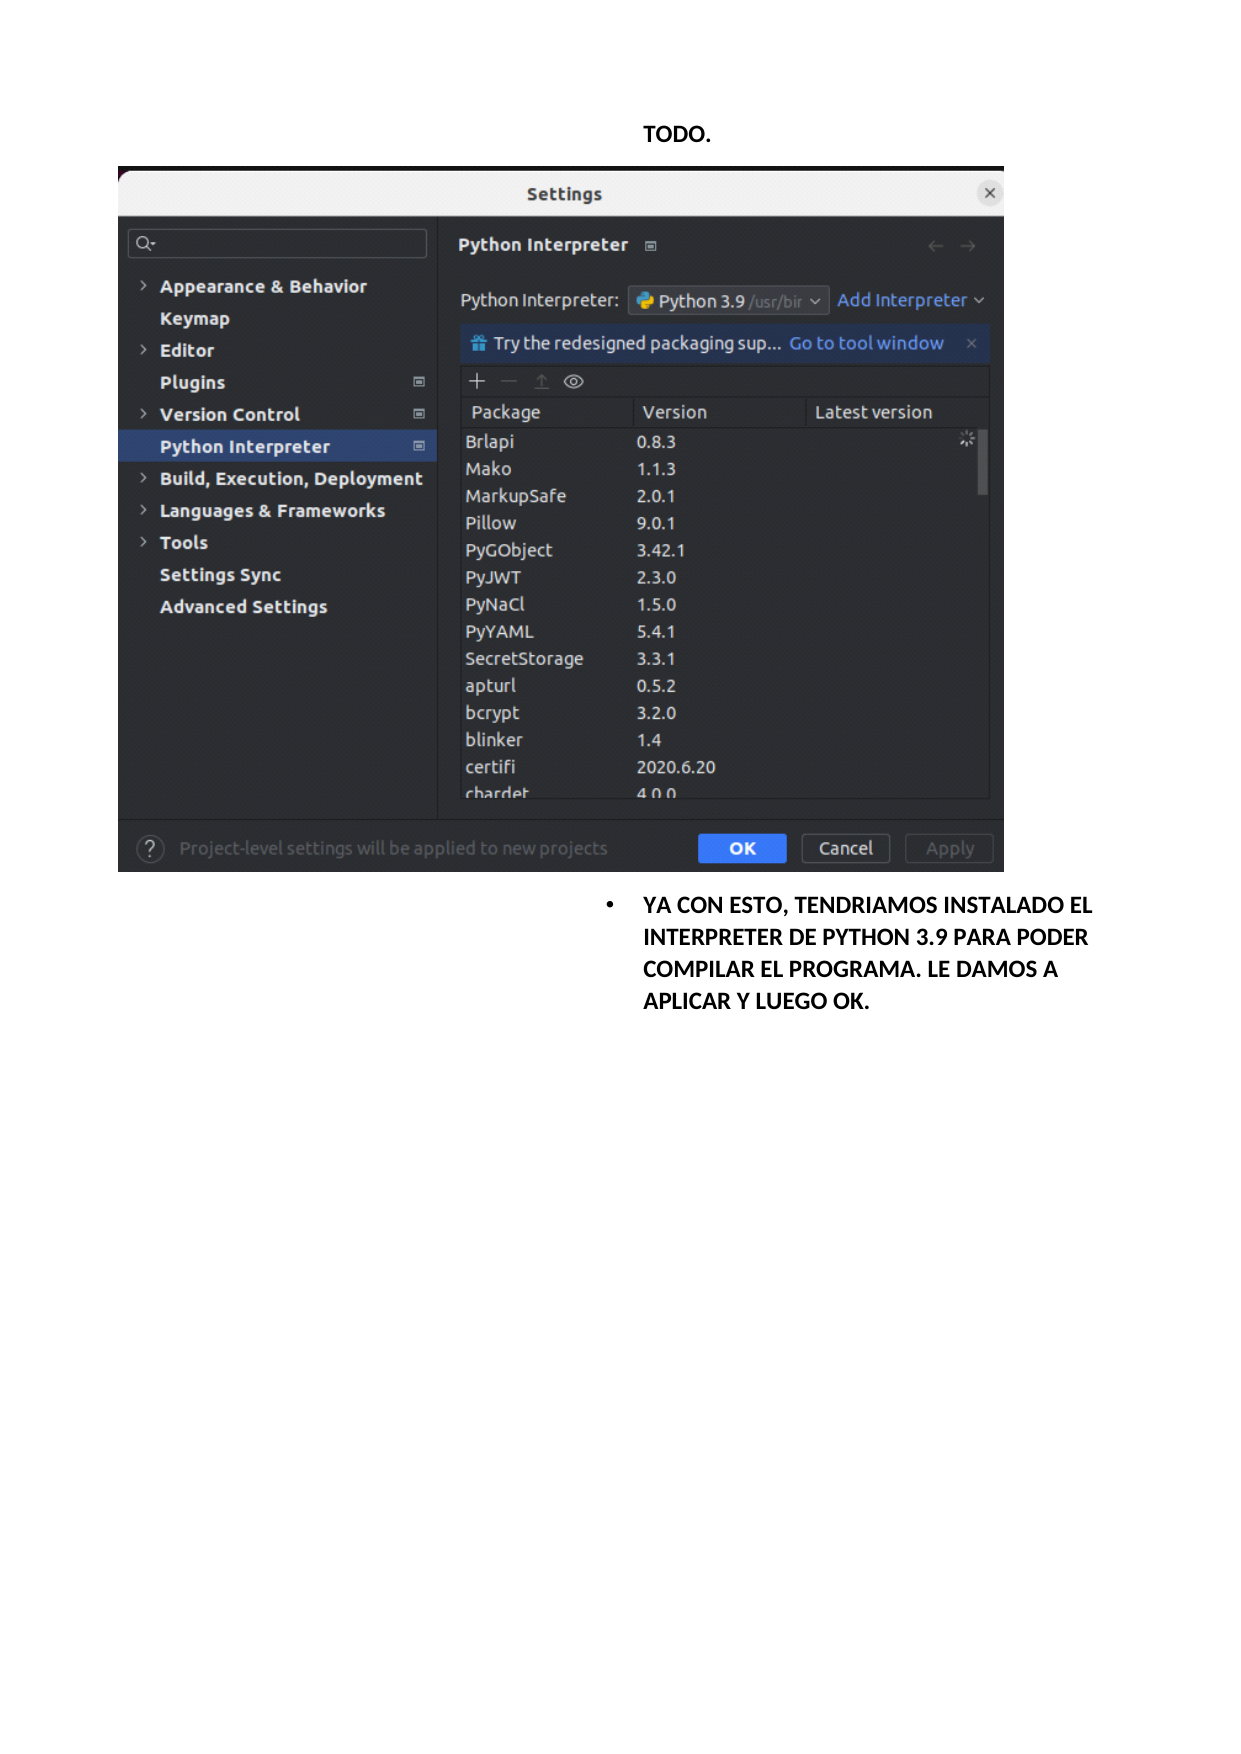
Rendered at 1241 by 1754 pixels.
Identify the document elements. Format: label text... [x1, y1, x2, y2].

list TODO. [606, 118, 1122, 149]
list YA CON ESTO, TENDRIAMOS INSTALADO EL INTERPRETER DE PYTHON 3.9 PARA PODER COMPILAR EL PROGRAMA. LE DAMOS A APLICAR Y LUEGO OK. [606, 889, 1122, 1016]
